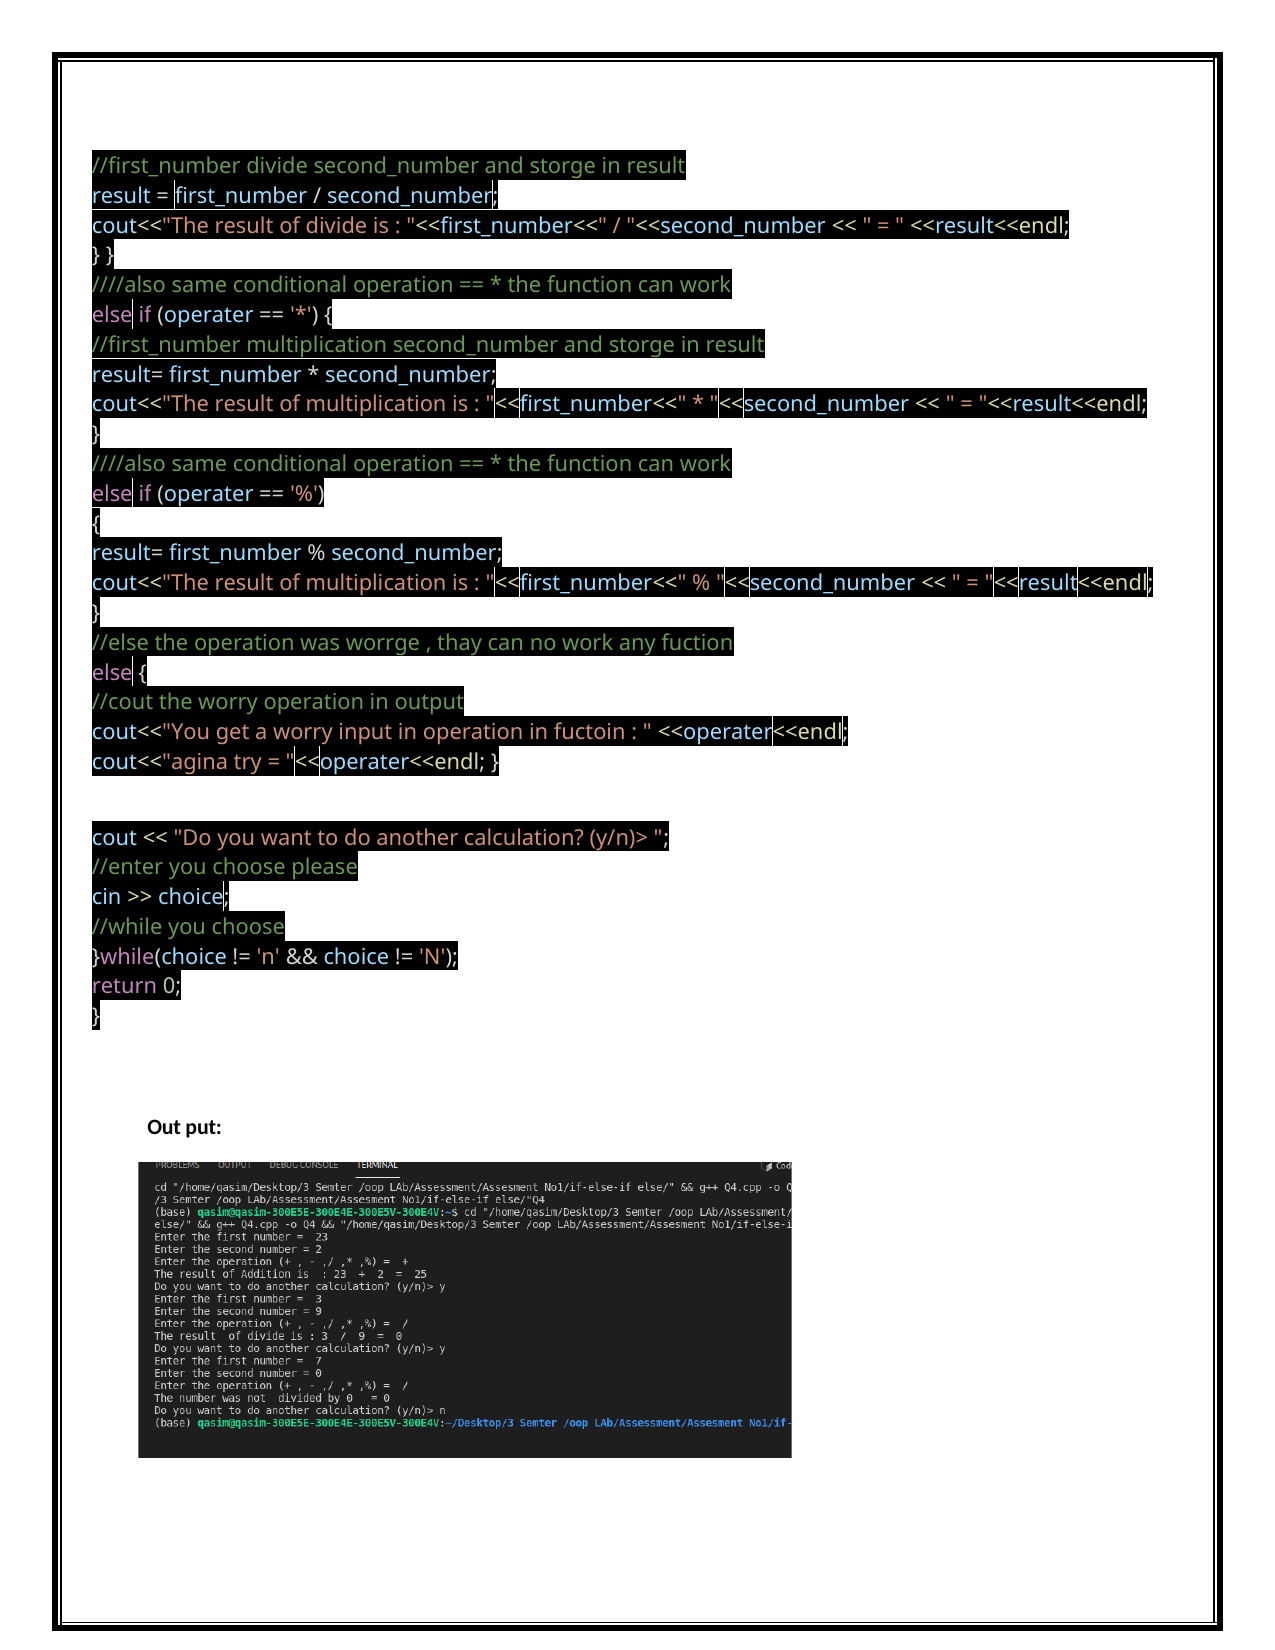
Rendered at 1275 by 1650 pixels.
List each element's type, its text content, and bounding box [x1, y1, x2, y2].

text } [92, 597, 1204, 627]
text cout<<"The result of multiplication is : "<<first_number<<" % "<<second_number << " = "<<result<<endl; [92, 567, 1204, 597]
text return 0; [92, 970, 1204, 1000]
text //first_number multiplication second_number and storge in result [92, 329, 1204, 358]
text else { [92, 656, 1204, 686]
text //enter you choose please [92, 851, 1204, 881]
text result = first_number / second_number; [92, 180, 1204, 209]
text } [92, 1000, 1204, 1030]
text result= first_number * second_number; [92, 358, 1204, 388]
text Out put: [147, 1113, 1204, 1140]
text cout<<"The result of multiplication is : "<<first_number<<" * "<<second_number << " = "<<result<<endl; [92, 388, 1204, 418]
text else if (operater == '*') { [92, 299, 1204, 329]
text } } [92, 239, 1204, 269]
text cout<<"agina try = "<<operater<<endl; } [92, 746, 1204, 776]
text cout<<"You get a worry input in operation in fuctoin : " <<operater<<endl; [92, 716, 1204, 746]
text else if (operater == '%') [92, 478, 1204, 507]
text //else the operation was worrge , thay can no work any fuction [92, 627, 1204, 656]
text cout << "Do you want to do another calculation? (y/n)> "; [92, 821, 1204, 851]
text cout<<"The result of divide is : "<<first_number<<" / "<<second_number << " = " <<result<<endl; [92, 209, 1204, 239]
text ////also same conditional operation == * the function can work [92, 269, 1204, 299]
text ////also same conditional operation == * the function can work [92, 448, 1204, 478]
text { [92, 507, 1204, 537]
text //first_number divide second_number and storge in result [92, 150, 1204, 180]
text result= first_number % second_number; [92, 537, 1204, 567]
picture [138, 1162, 792, 1458]
text }while(choice != 'n' && choice != 'N'); [92, 941, 1204, 970]
text cin >> choice; [92, 881, 1204, 911]
text //cout the worry operation in output [92, 686, 1204, 716]
text //while you choose [92, 911, 1204, 941]
text } [92, 418, 1204, 448]
